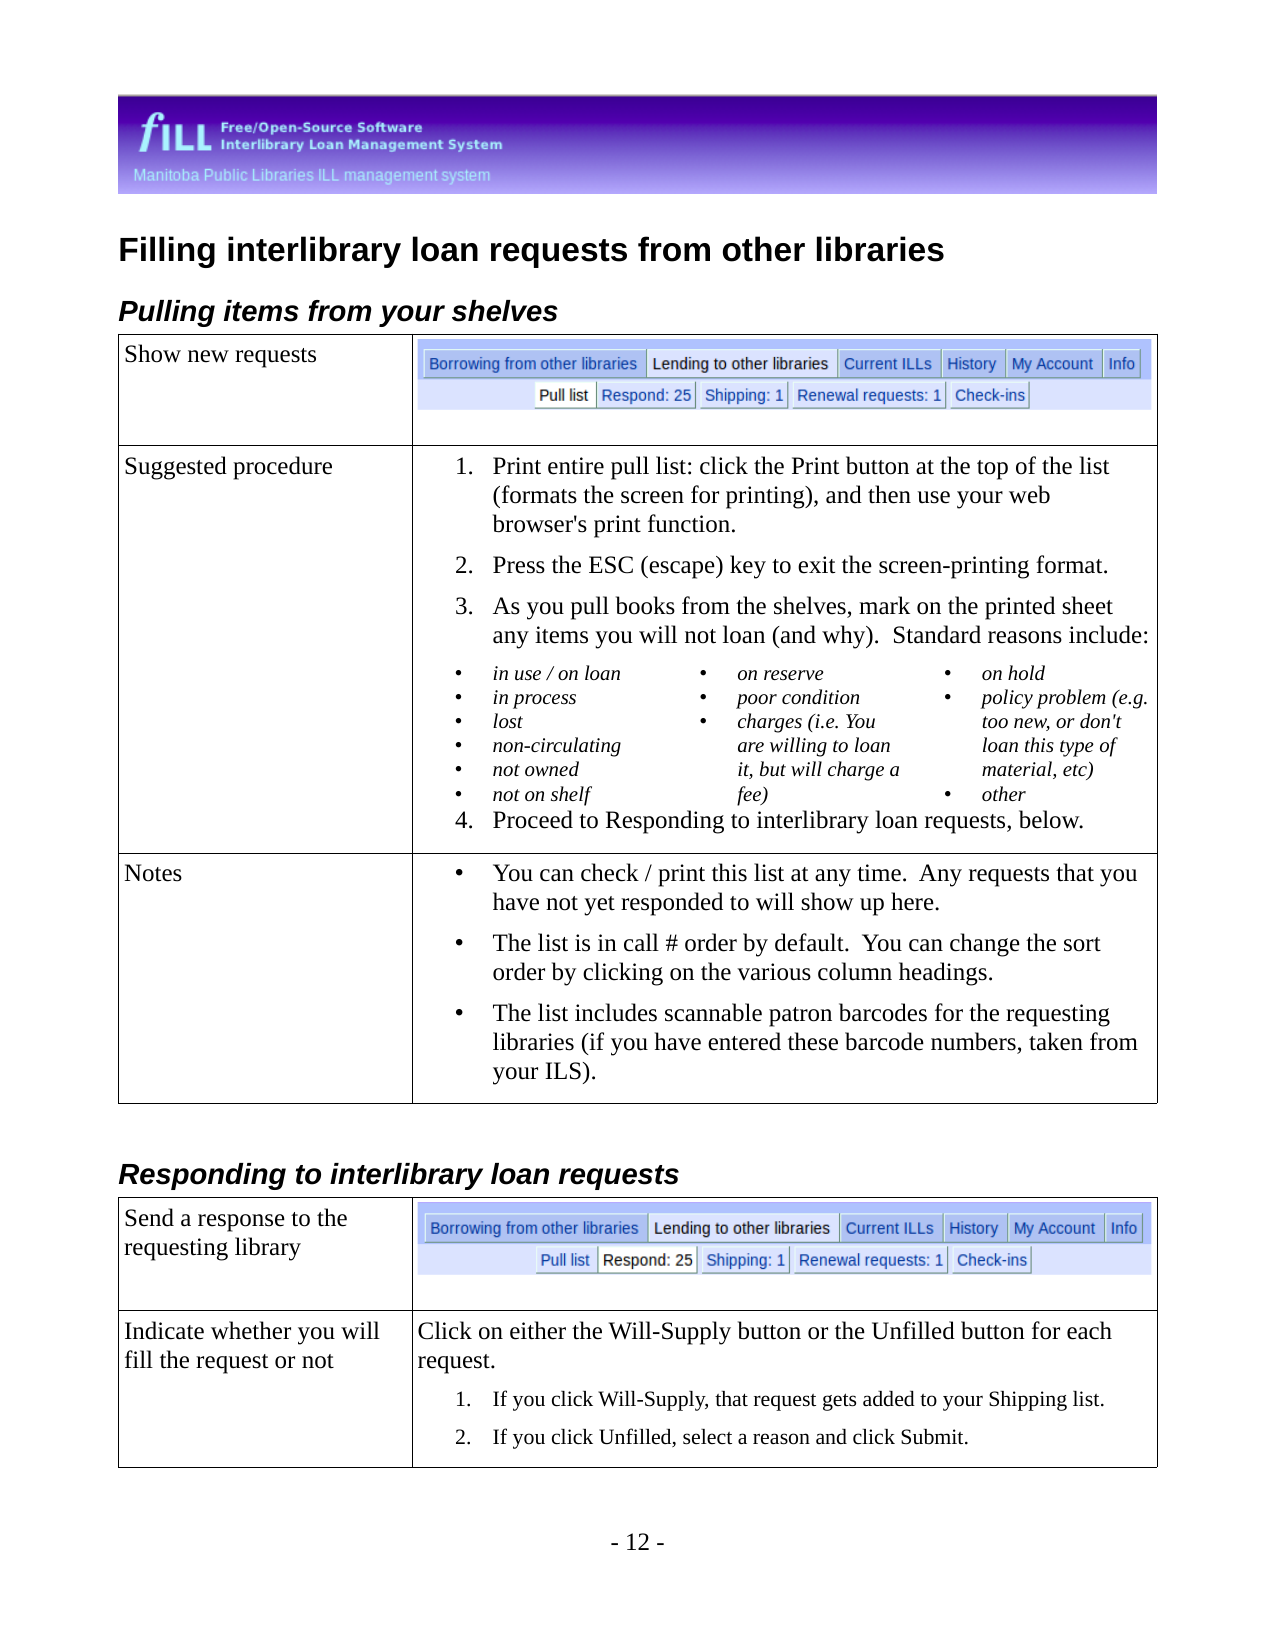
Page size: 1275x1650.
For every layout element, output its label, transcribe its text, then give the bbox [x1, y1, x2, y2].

table_header Show new requests [119, 335, 412, 445]
table_cell You can check / print this list at any time. Any requests that you have not yet responded to will show up here. The list is in call # order by default. You can change the sort order by clicking on the various column headings. The list includes scannable patron barcodes for the requesting libraries (if you have entered these barcode numbers, taken from your ILS). [413, 854, 1157, 1103]
table_cell Notes [119, 854, 412, 1103]
table_header [413, 1198, 1157, 1310]
subtitle Pulling items from your shelves [118, 293, 1157, 327]
picture [417, 1202, 1152, 1276]
table_header Send a response to the requesting library [119, 1198, 412, 1310]
subtitle Responding to interlibrary loan requests [118, 1157, 1157, 1191]
picture [118, 94, 1157, 194]
picture [417, 339, 1152, 411]
table_cell Click on either the Will-Supply button or the Unfilled button for each request. If you click Will-Supply, that request gets added to your Shipping list. If you click Unfilled, select a reason and click Submit. [413, 1311, 1157, 1467]
table_cell Print entire pull list: click the Print button at the top of the list (formats the screen for printing), and then use your web browser's print function. Press the ESC (escape) key to exit the screen-printing format. As you pull books from the shelves, mark on the printed sheet any items you will not loan (and why). Standard reasons include: in use / on loan in process lost non-circulating not owned not on shelf on reserve poor condition charges (i.e. You are willing to loan it, but will charge a fee) on hold policy problem (e.g. too new, or don't loan this type of material, etc) other Proceed to Responding to interlibrary loan requests, below. [413, 446, 1157, 852]
subtitle Filling interlibrary loan requests from other libraries [118, 229, 1157, 268]
table_cell Indicate whether you will fill the request or not [119, 1311, 412, 1467]
table_cell Suggested procedure [119, 446, 412, 852]
table_header [413, 335, 1157, 445]
